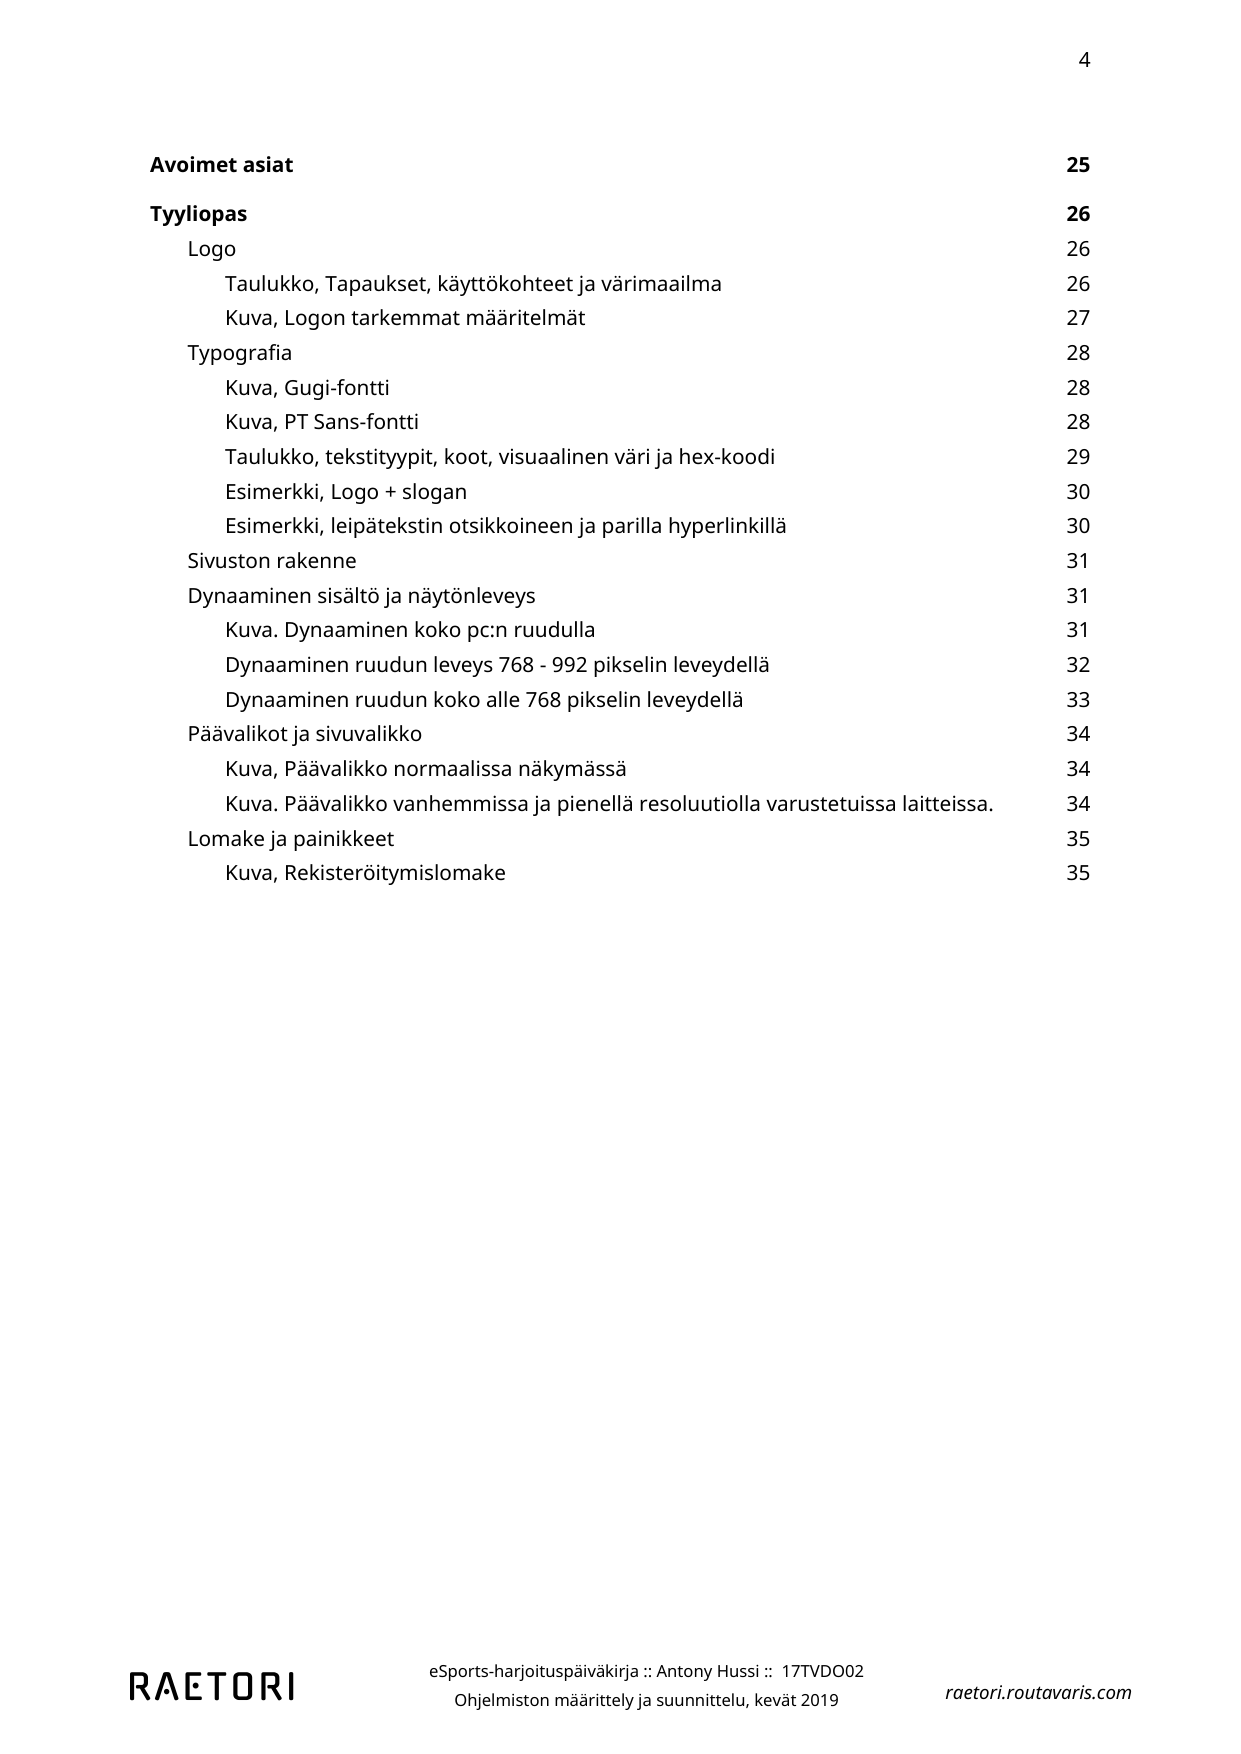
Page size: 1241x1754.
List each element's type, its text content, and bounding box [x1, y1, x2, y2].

text Sivuston rakenne 31 [187, 546, 1090, 574]
text Tyyliopas 26 [150, 199, 1090, 228]
text Kuva, Logon tarkemmat määritelmät 27 [225, 303, 1090, 332]
text Lomake ja painikkeet 35 [187, 824, 1090, 852]
text Avoimet asiat 25 [150, 150, 1090, 178]
text Taulukko, tekstityypit, koot, visuaalinen väri ja hex-koodi 29 [225, 442, 1090, 471]
text Päävalikot ja sivuvalikko 34 [187, 719, 1090, 748]
text Dynaaminen ruudun koko alle 768 pikselin leveydellä 33 [225, 685, 1090, 713]
picture [121, 1665, 303, 1707]
text Dynaaminen sisältö ja näytönleveys 31 [187, 581, 1090, 609]
text Kuva, Rekisteröitymislomake 35 [225, 858, 1090, 887]
text Kuva. Dynaaminen koko pc:n ruudulla 31 [225, 616, 1090, 644]
text Taulukko, Tapaukset, käyttökohteet ja värimaailma 26 [225, 269, 1090, 297]
text Dynaaminen ruudun leveys 768 - 992 pikselin leveydellä 32 [225, 650, 1090, 679]
text Kuva, Gugi-fontti 28 [225, 373, 1090, 401]
text Esimerkki, leipätekstin otsikkoineen ja parilla hyperlinkillä 30 [225, 511, 1090, 540]
text Kuva. Päävalikko vanhemmissa ja pienellä resoluutiolla varustetuissa laitteissa. 34 [225, 789, 1090, 817]
text Typografia 28 [187, 338, 1090, 366]
text Kuva, Päävalikko normaalissa näkymässä 34 [225, 754, 1090, 783]
text Kuva, PT Sans-fontti 28 [225, 407, 1090, 436]
text Esimerkki, Logo + slogan 30 [225, 477, 1090, 505]
text Logo 26 [187, 234, 1090, 262]
